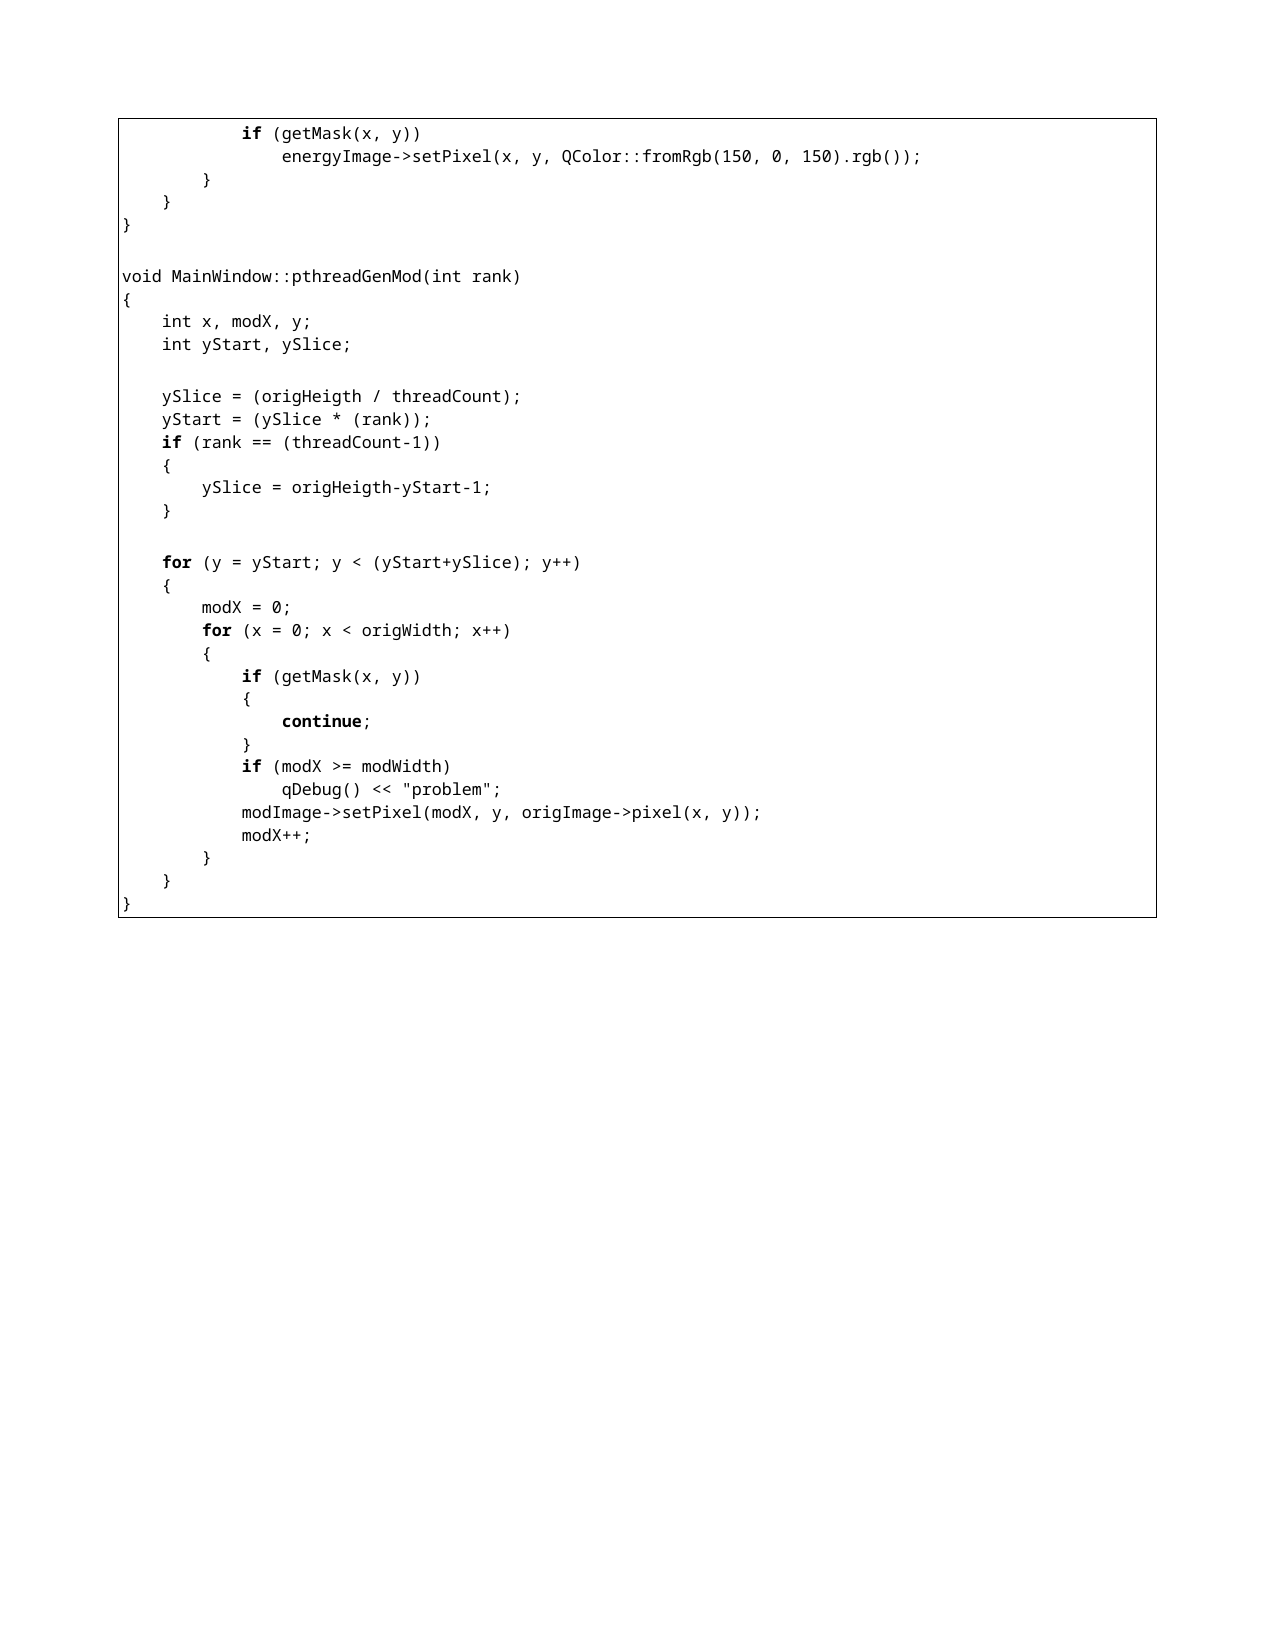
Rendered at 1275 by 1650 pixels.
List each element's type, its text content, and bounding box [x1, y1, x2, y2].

text for (x = 0; x < origWidth; x++) [119, 615, 1156, 638]
text { [119, 284, 1156, 307]
text if (getMask(x, y)) [119, 661, 1156, 683]
text int yStart, ySlice; [119, 329, 1156, 356]
text if (getMask(x, y)) [119, 119, 1156, 141]
text { [119, 449, 1156, 472]
text } [119, 842, 1156, 865]
text modImage->setPixel(modX, y, origImage->pixel(x, y)); [119, 797, 1156, 820]
text ySlice = (origHeigth / threadCount); [119, 381, 1156, 404]
text } [119, 209, 1156, 235]
text void MainWindow::pthreadGenMod(int rank) [119, 261, 1156, 284]
text { [119, 683, 1156, 706]
text continue; [119, 706, 1156, 729]
text qDebug() << "problem"; [119, 774, 1156, 797]
text for (y = yStart; y < (yStart+ySlice); y++) [119, 547, 1156, 570]
text if (modX >= modWidth) [119, 752, 1156, 774]
text modX++; [119, 820, 1156, 842]
text } [119, 729, 1156, 752]
text energyImage->setPixel(x, y, QColor::fromRgb(150, 0, 150).rgb()); [119, 141, 1156, 163]
text } [119, 865, 1156, 888]
text } [119, 888, 1156, 917]
text if (rank == (threadCount-1)) [119, 427, 1156, 449]
text modX = 0; [119, 593, 1156, 615]
text { [119, 638, 1156, 661]
text } [119, 163, 1156, 186]
text int x, modX, y; [119, 307, 1156, 329]
text ySlice = origHeigth-yStart-1; [119, 472, 1156, 495]
text yStart = (ySlice * (rank)); [119, 404, 1156, 427]
text { [119, 570, 1156, 593]
text } [119, 186, 1156, 209]
text } [119, 495, 1156, 521]
